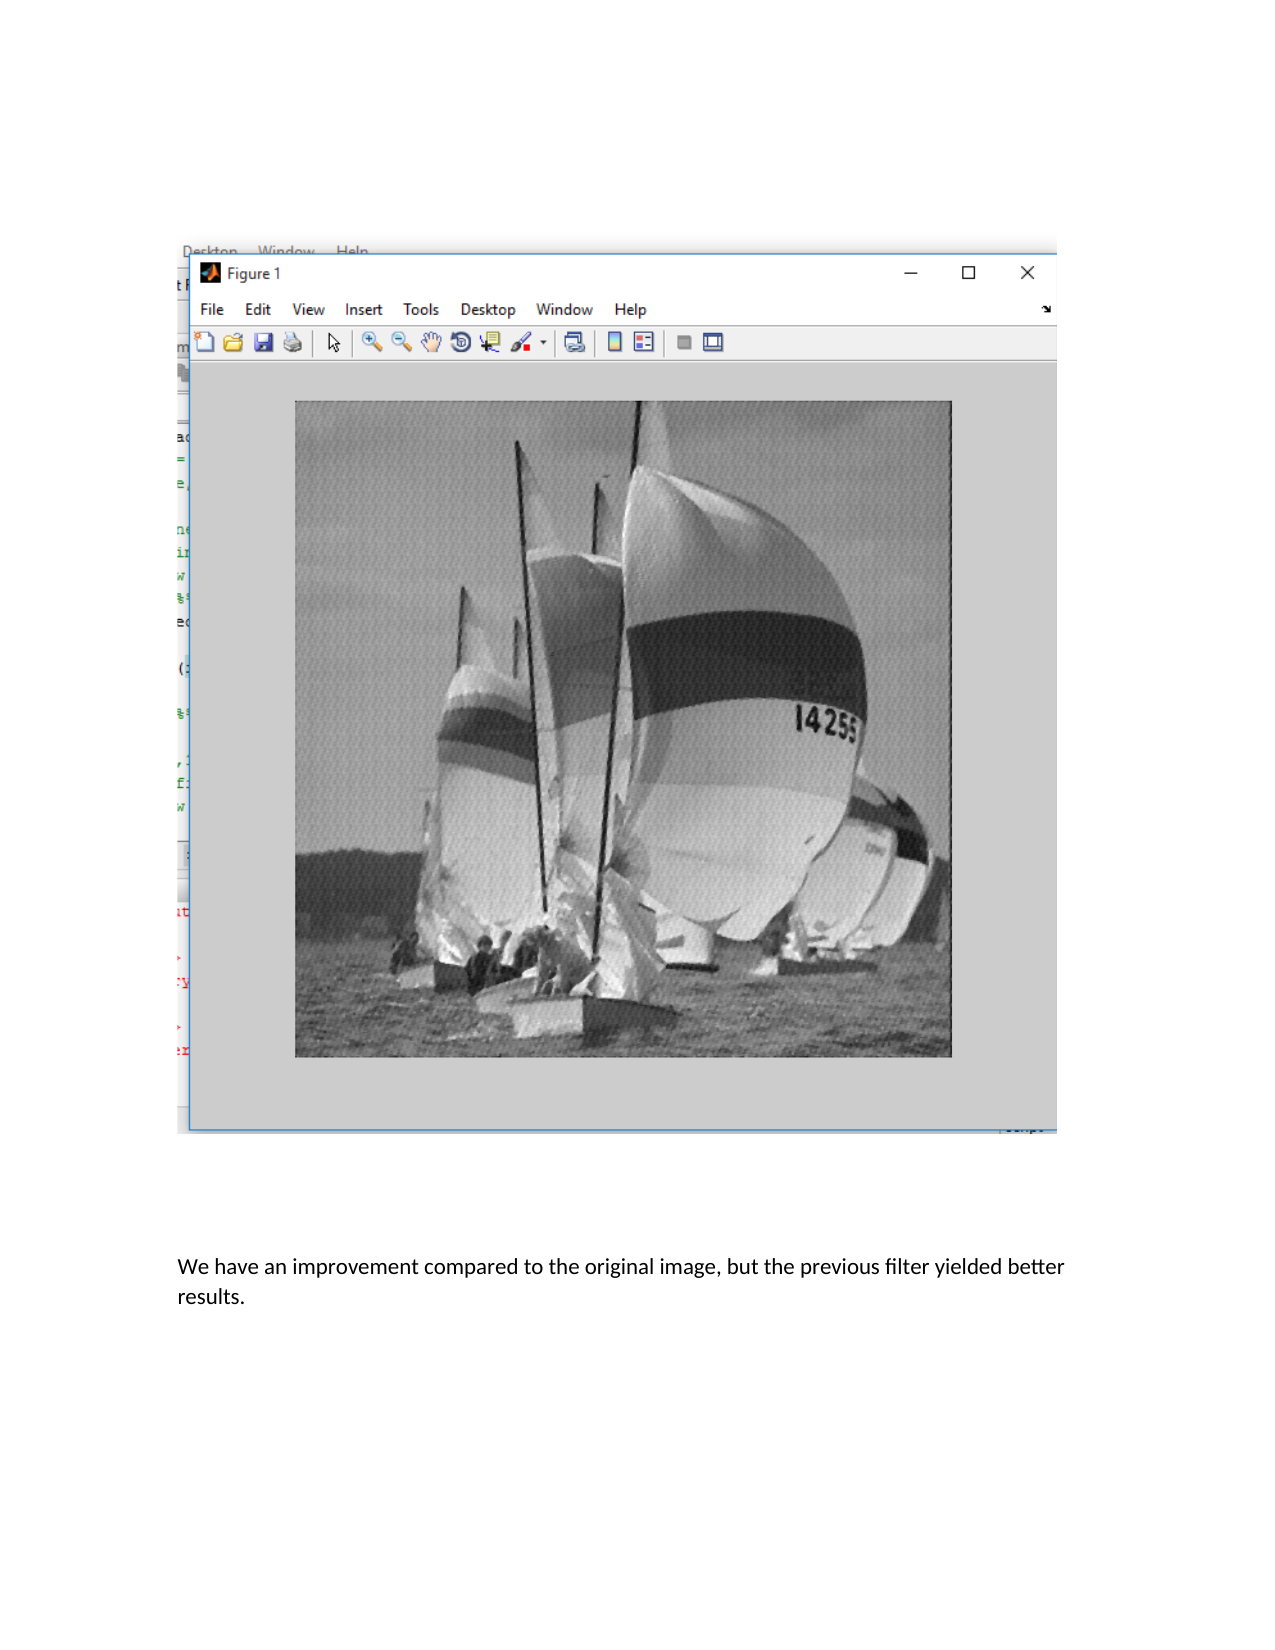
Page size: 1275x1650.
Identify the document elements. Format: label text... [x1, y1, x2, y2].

picture [177, 206, 1057, 1134]
text We have an improvement compared to the original image, but the previous filter yielded better results. [177, 1252, 1098, 1310]
